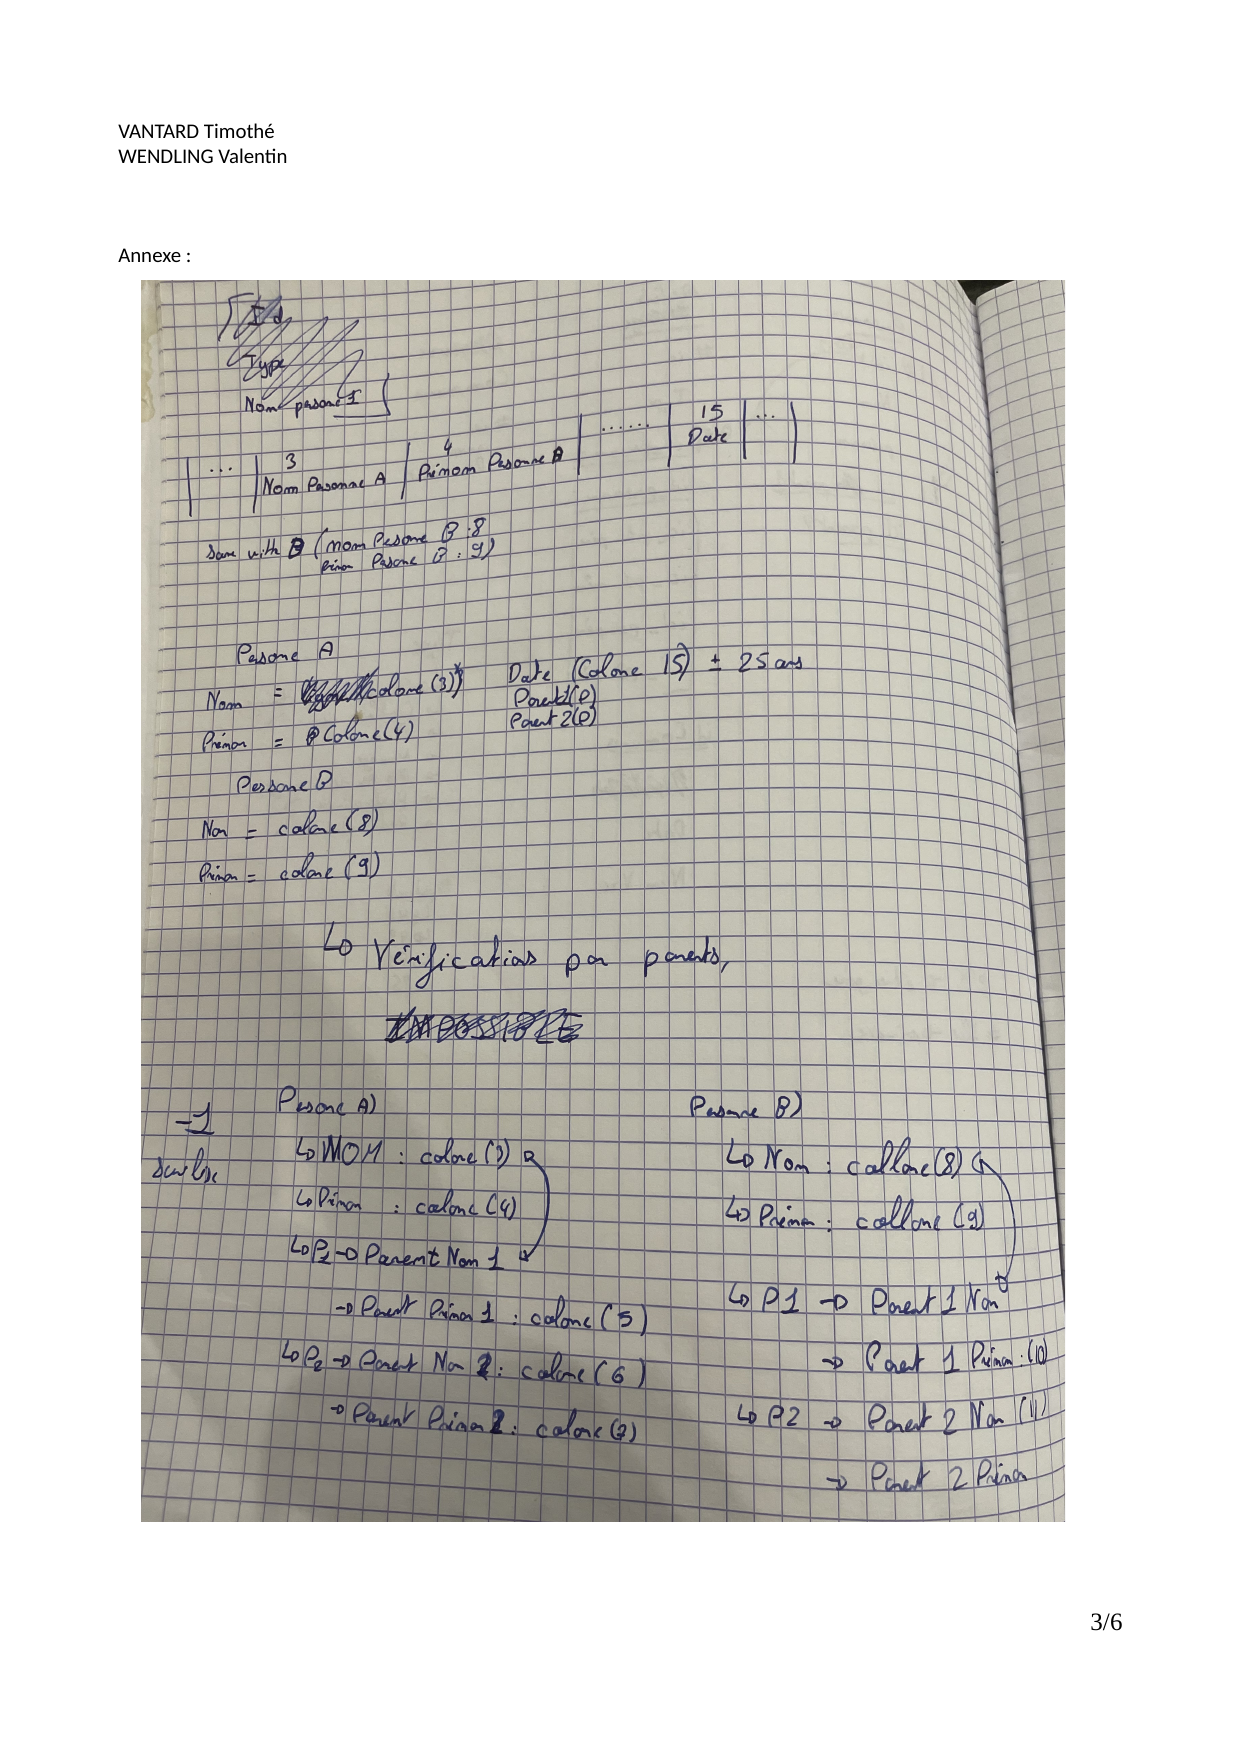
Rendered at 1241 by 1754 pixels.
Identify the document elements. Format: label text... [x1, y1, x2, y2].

text Annexe : [118, 242, 1122, 268]
picture [141, 280, 1065, 1522]
